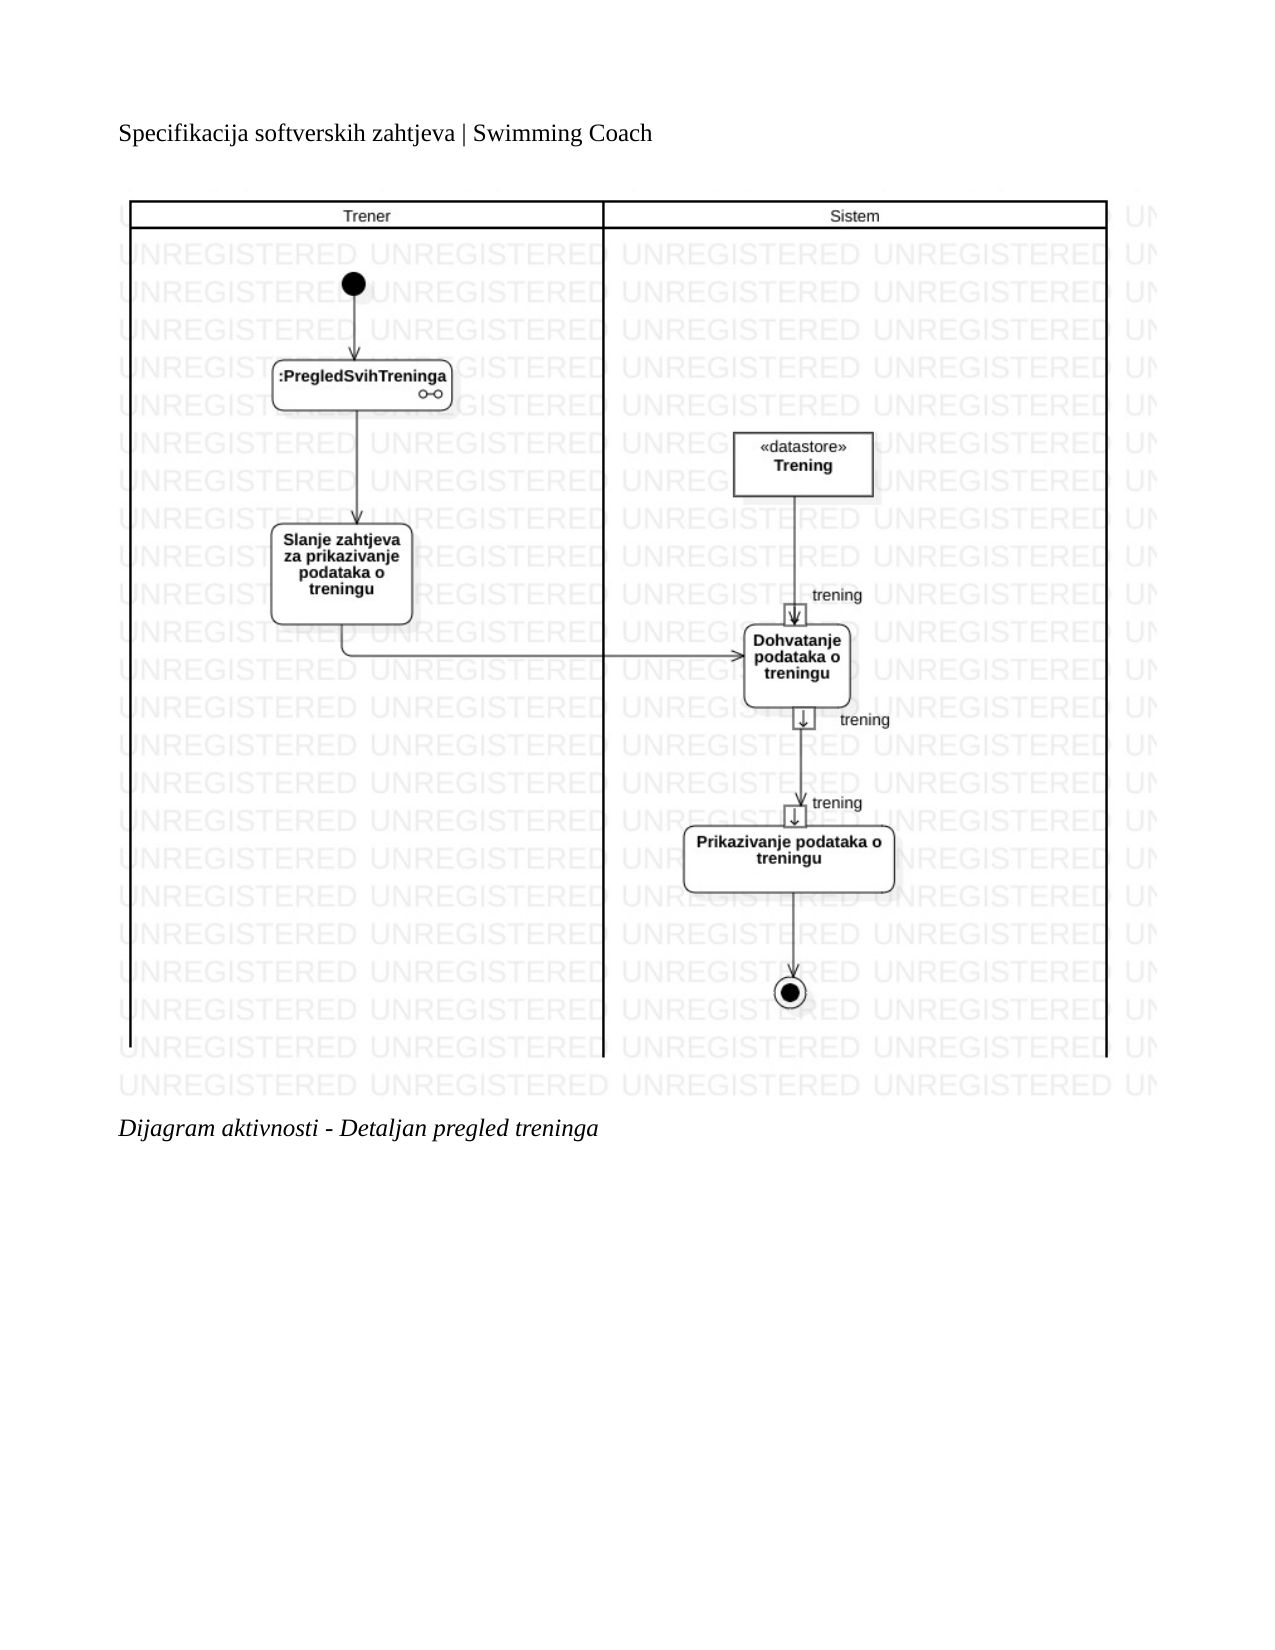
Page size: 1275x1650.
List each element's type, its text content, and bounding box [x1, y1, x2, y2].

picture [118, 189, 1157, 1108]
text Dijagram aktivnosti - Detaljan pregled treninga [118, 1108, 1157, 1142]
